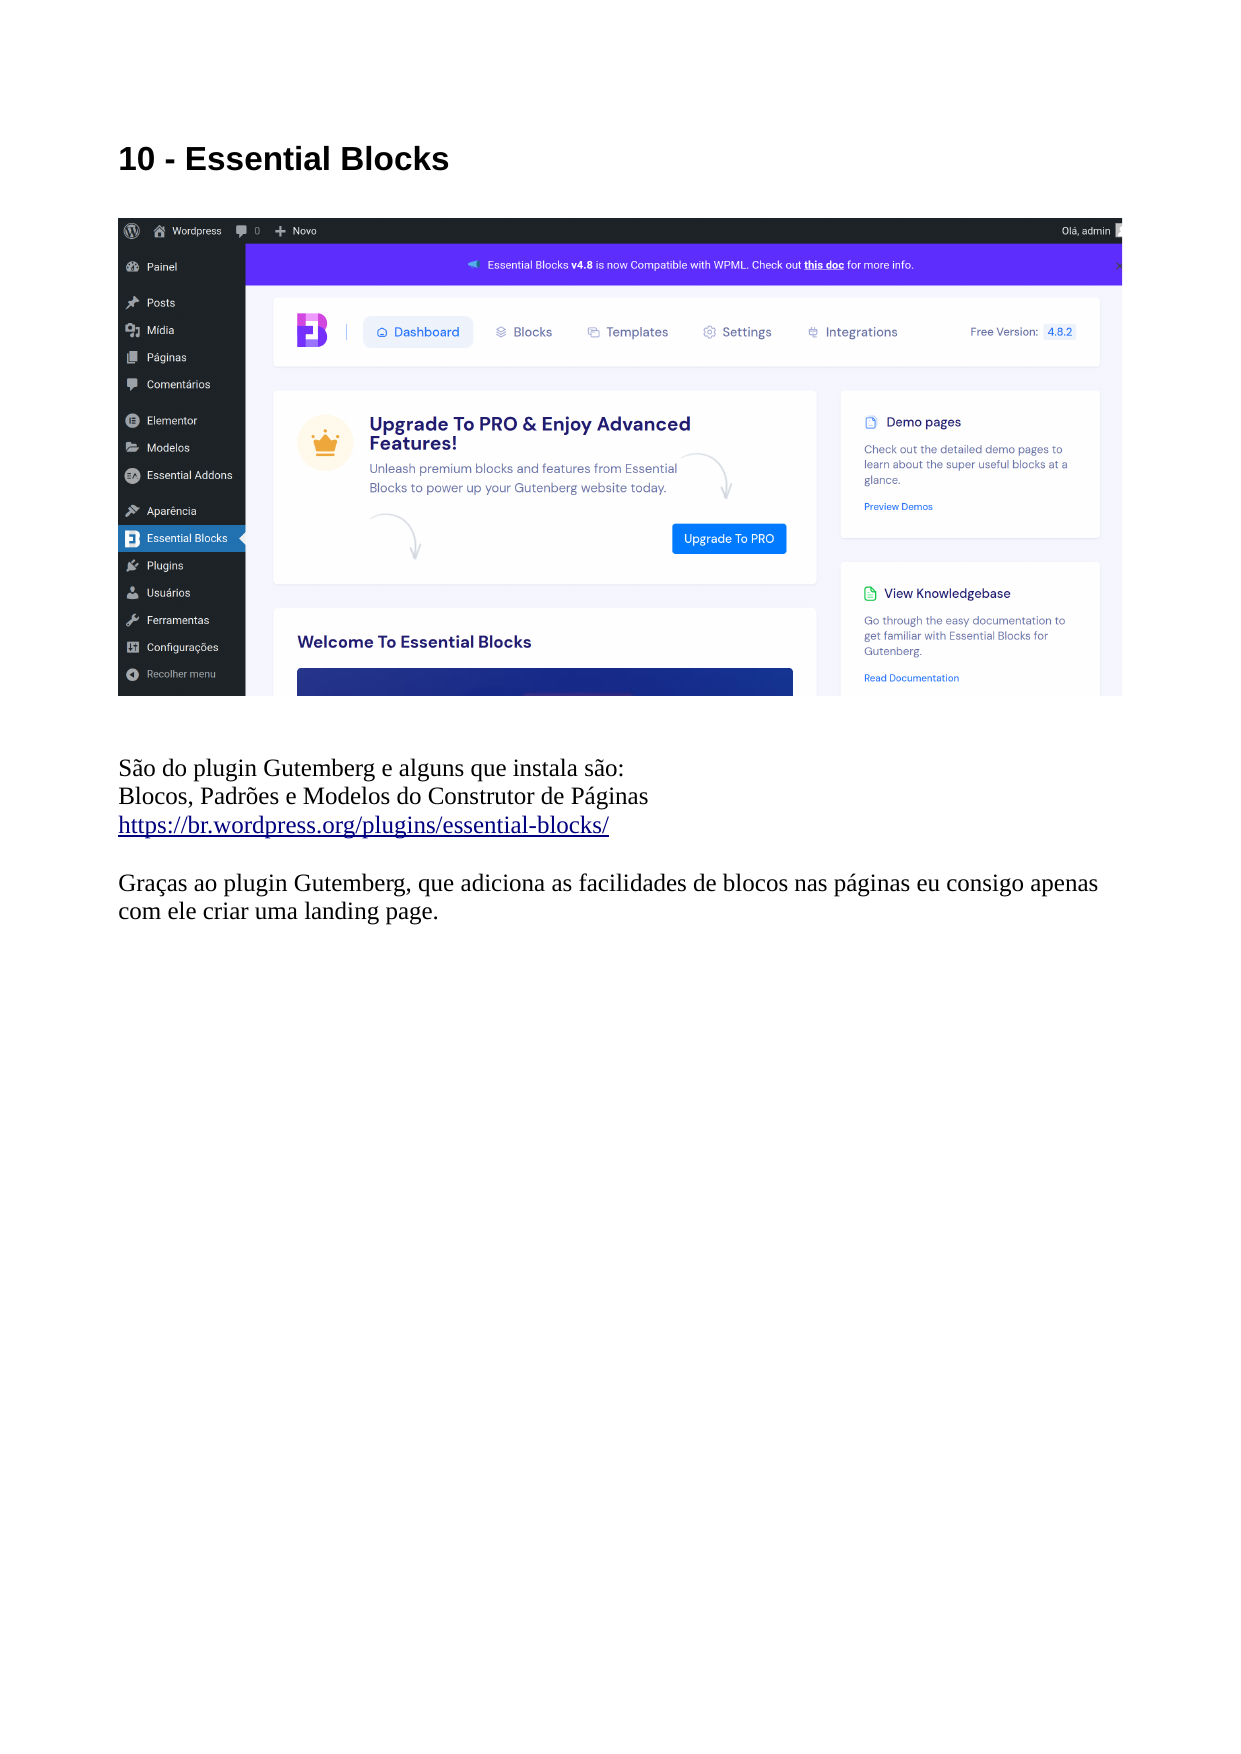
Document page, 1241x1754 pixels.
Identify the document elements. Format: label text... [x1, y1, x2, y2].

text Graças ao plugin Gutemberg, que adiciona as facilidades de blocos nas páginas eu consigo apenas com ele criar uma landing page. [118, 868, 1122, 925]
picture [118, 218, 1123, 696]
text https://br.wordpress.org/plugins/essential-blocks/ [118, 810, 1122, 839]
text Blocos, Padrões e Modelos do Construtor de Páginas [118, 781, 1122, 810]
subtitle 10 - Essential Blocks [118, 139, 1122, 177]
text São do plugin Gutemberg e alguns que instala são: [118, 753, 1122, 781]
